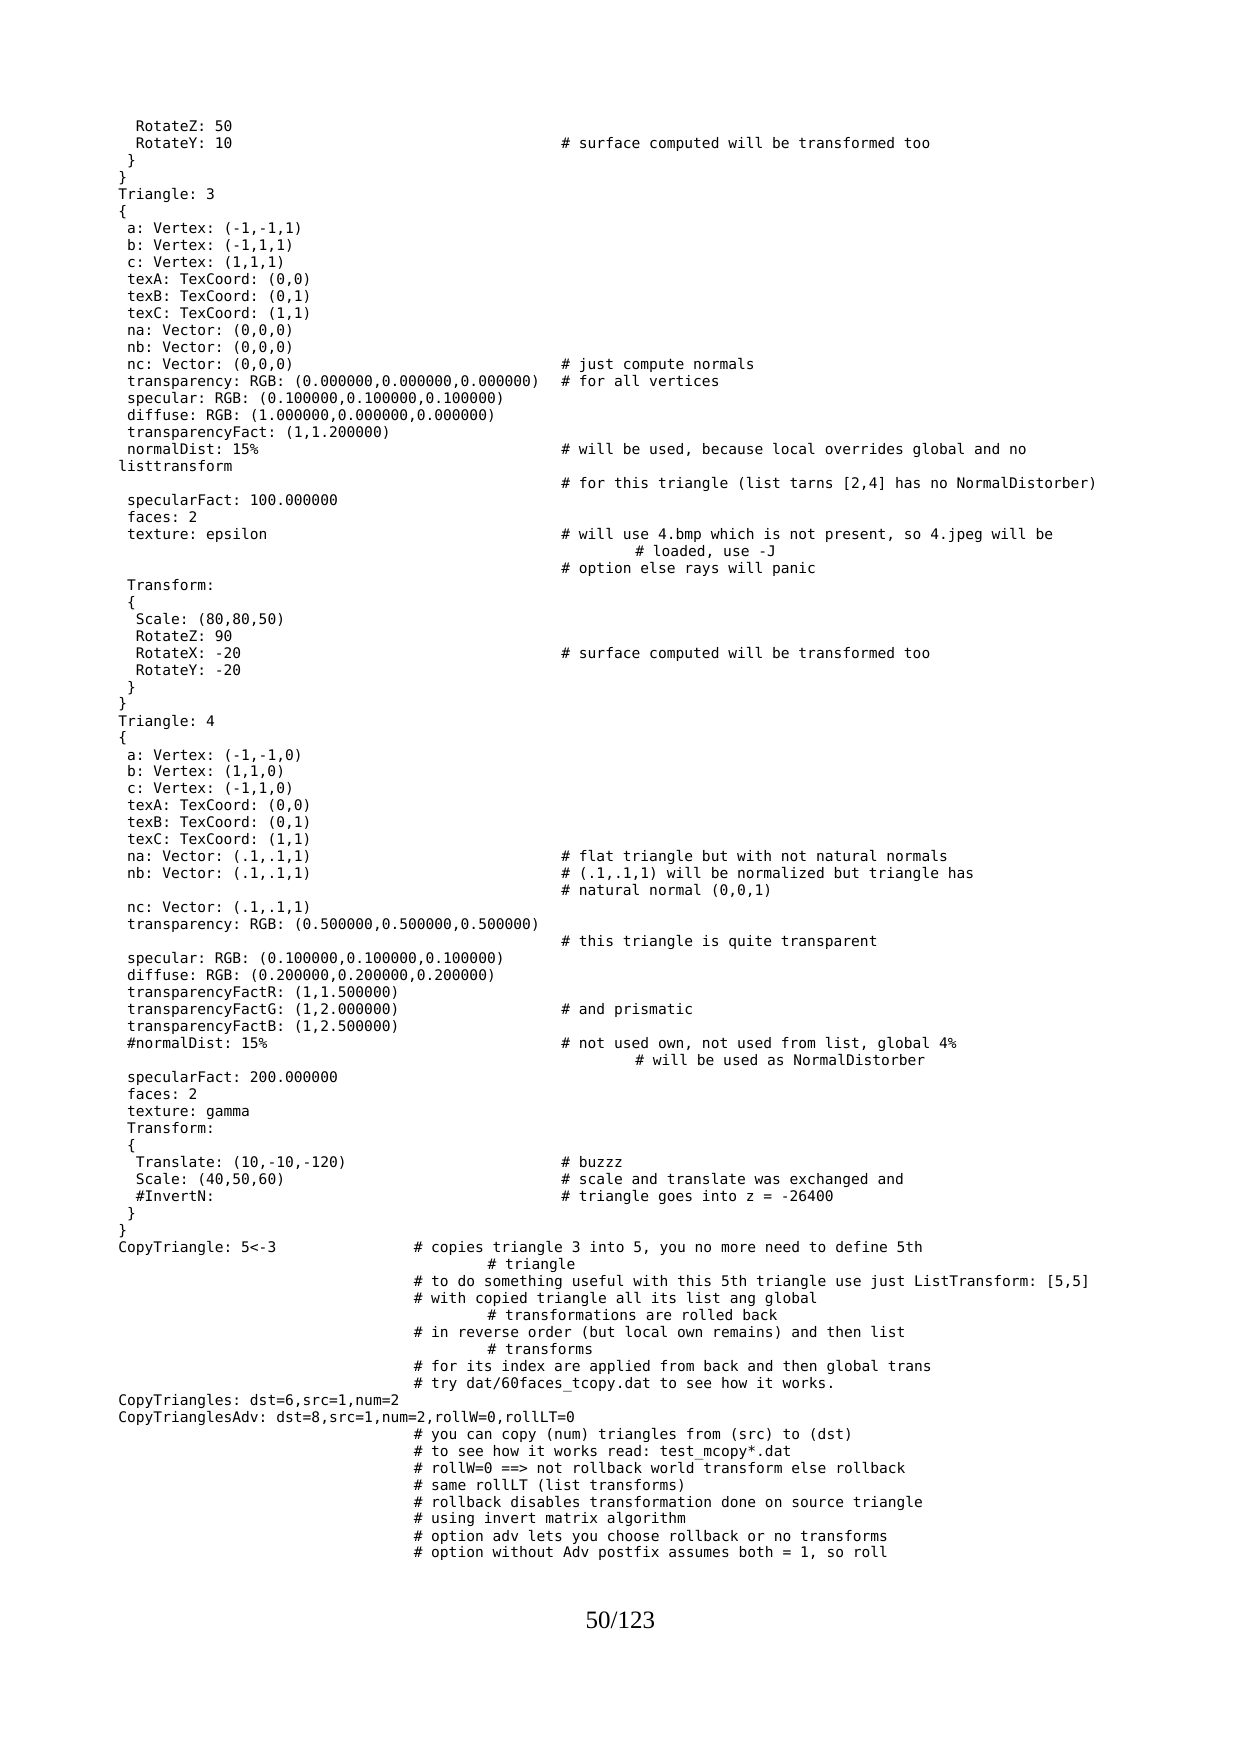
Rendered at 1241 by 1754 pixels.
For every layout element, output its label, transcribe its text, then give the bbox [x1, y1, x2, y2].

text specular: RGB: (0.100000,0.100000,0.100000) [118, 950, 1122, 967]
text texC: TexCoord: (1,1) [118, 831, 1122, 848]
text nb: Vector: (0,0,0) [118, 339, 1122, 356]
text specularFact: 100.000000 [118, 492, 1122, 509]
text transparency: RGB: (0.000000,0.000000,0.000000) # for all vertices [118, 373, 1122, 390]
text texC: TexCoord: (1,1) [118, 305, 1122, 322]
text } [118, 169, 1122, 186]
text RotateX: -20 # surface computed will be transformed too [118, 644, 1122, 661]
text diffuse: RGB: (1.000000,0.000000,0.000000) [118, 407, 1122, 424]
text # to see how it works read: test_mcopy*.dat [118, 1442, 1122, 1459]
text transparencyFact: (1,1.200000) [118, 424, 1122, 441]
text na: Vector: (0,0,0) [118, 322, 1122, 339]
text } [118, 1222, 1122, 1239]
text { [118, 203, 1122, 220]
text # same rollLT (list transforms) [118, 1476, 1122, 1493]
text a: Vertex: (-1,-1,0) [118, 746, 1122, 763]
text } [118, 695, 1122, 712]
text # rollback disables transformation done on source triangle [118, 1493, 1122, 1510]
text CopyTrianglesAdv: dst=8,src=1,num=2,rollW=0,rollLT=0 [118, 1408, 1122, 1426]
text Transform: [118, 1120, 1122, 1137]
text diffuse: RGB: (0.200000,0.200000,0.200000) [118, 967, 1122, 984]
text # you can copy (num) triangles from (src) to (dst) [118, 1426, 1122, 1442]
text Translate: (10,-10,-120) # buzzz [118, 1154, 1122, 1171]
text faces: 2 [118, 1086, 1122, 1103]
text Scale: (80,80,50) [118, 611, 1122, 627]
text # with copied triangle all its list ang global # transformations are rolled back [118, 1290, 1122, 1324]
text CopyTriangle: 5<-3 # copies triangle 3 into 5, you no more need to define 5th # triangle [118, 1239, 1122, 1273]
text # option adv lets you choose rollback or no transforms [118, 1527, 1122, 1544]
text RotateZ: 90 [118, 627, 1122, 644]
text RotateZ: 50 [118, 118, 1122, 135]
text Scale: (40,50,60) # scale and translate was exchanged and [118, 1171, 1122, 1188]
text c: Vertex: (1,1,1) [118, 254, 1122, 271]
text { [118, 593, 1122, 611]
text transparency: RGB: (0.500000,0.500000,0.500000) [118, 916, 1122, 933]
text RotateY: 10 # surface computed will be transformed too [118, 135, 1122, 152]
text transparencyFactR: (1,1.500000) [118, 984, 1122, 1001]
text { [118, 1137, 1122, 1154]
text texB: TexCoord: (0,1) [118, 814, 1122, 831]
text # try dat/60faces_tcopy.dat to see how it works. [118, 1374, 1122, 1392]
text { [118, 729, 1122, 746]
text na: Vector: (.1,.1,1) # flat triangle but with not natural normals [118, 848, 1122, 865]
text c: Vertex: (-1,1,0) [118, 780, 1122, 797]
text texA: TexCoord: (0,0) [118, 797, 1122, 814]
text CopyTriangles: dst=6,src=1,num=2 [118, 1392, 1122, 1408]
text nb: Vector: (.1,.1,1) # (.1,.1,1) will be normalized but triangle has [118, 865, 1122, 882]
text transparencyFactG: (1,2.000000) # and prismatic [118, 1001, 1122, 1018]
text texture: gamma [118, 1103, 1122, 1120]
text # this triangle is quite transparent [118, 933, 1122, 950]
text # rollW=0 ==> not rollback world transform else rollback [118, 1459, 1122, 1476]
text specular: RGB: (0.100000,0.100000,0.100000) [118, 390, 1122, 407]
text texture: epsilon # will use 4.bmp which is not present, so 4.jpeg will be # loaded, use -J [118, 526, 1122, 559]
text nc: Vector: (.1,.1,1) [118, 899, 1122, 916]
text faces: 2 [118, 509, 1122, 526]
text # for this triangle (list tarns [2,4] has no NormalDistorber) [118, 475, 1122, 492]
text transparencyFactB: (1,2.500000) [118, 1018, 1122, 1035]
text # using invert matrix algorithm [118, 1510, 1122, 1527]
text texB: TexCoord: (0,1) [118, 288, 1122, 305]
text #InvertN: # triangle goes into z = -26400 [118, 1188, 1122, 1205]
text # for its index are applied from back and then global trans [118, 1358, 1122, 1374]
text Triangle: 3 [118, 186, 1122, 203]
text Transform: [118, 577, 1122, 593]
text normalDist: 15% # will be used, because local overrides global and no listtransform [118, 441, 1122, 475]
text } [118, 152, 1122, 169]
text a: Vertex: (-1,-1,1) [118, 220, 1122, 237]
text # option without Adv postfix assumes both = 1, so roll [118, 1544, 1122, 1561]
text b: Vertex: (1,1,0) [118, 763, 1122, 780]
text # natural normal (0,0,1) [118, 882, 1122, 899]
text } [118, 678, 1122, 695]
text # in reverse order (but local own remains) and then list # transforms [118, 1324, 1122, 1358]
text Triangle: 4 [118, 712, 1122, 729]
text # to do something useful with this 5th triangle use just ListTransform: [5,5] [118, 1273, 1122, 1290]
text #normalDist: 15% # not used own, not used from list, global 4% # will be used as NormalDistorber [118, 1035, 1122, 1069]
text } [118, 1205, 1122, 1222]
text nc: Vector: (0,0,0) # just compute normals [118, 356, 1122, 373]
text RotateY: -20 [118, 661, 1122, 678]
text specularFact: 200.000000 [118, 1069, 1122, 1086]
text b: Vertex: (-1,1,1) [118, 237, 1122, 254]
text # option else rays will panic [118, 559, 1122, 577]
text texA: TexCoord: (0,0) [118, 271, 1122, 288]
